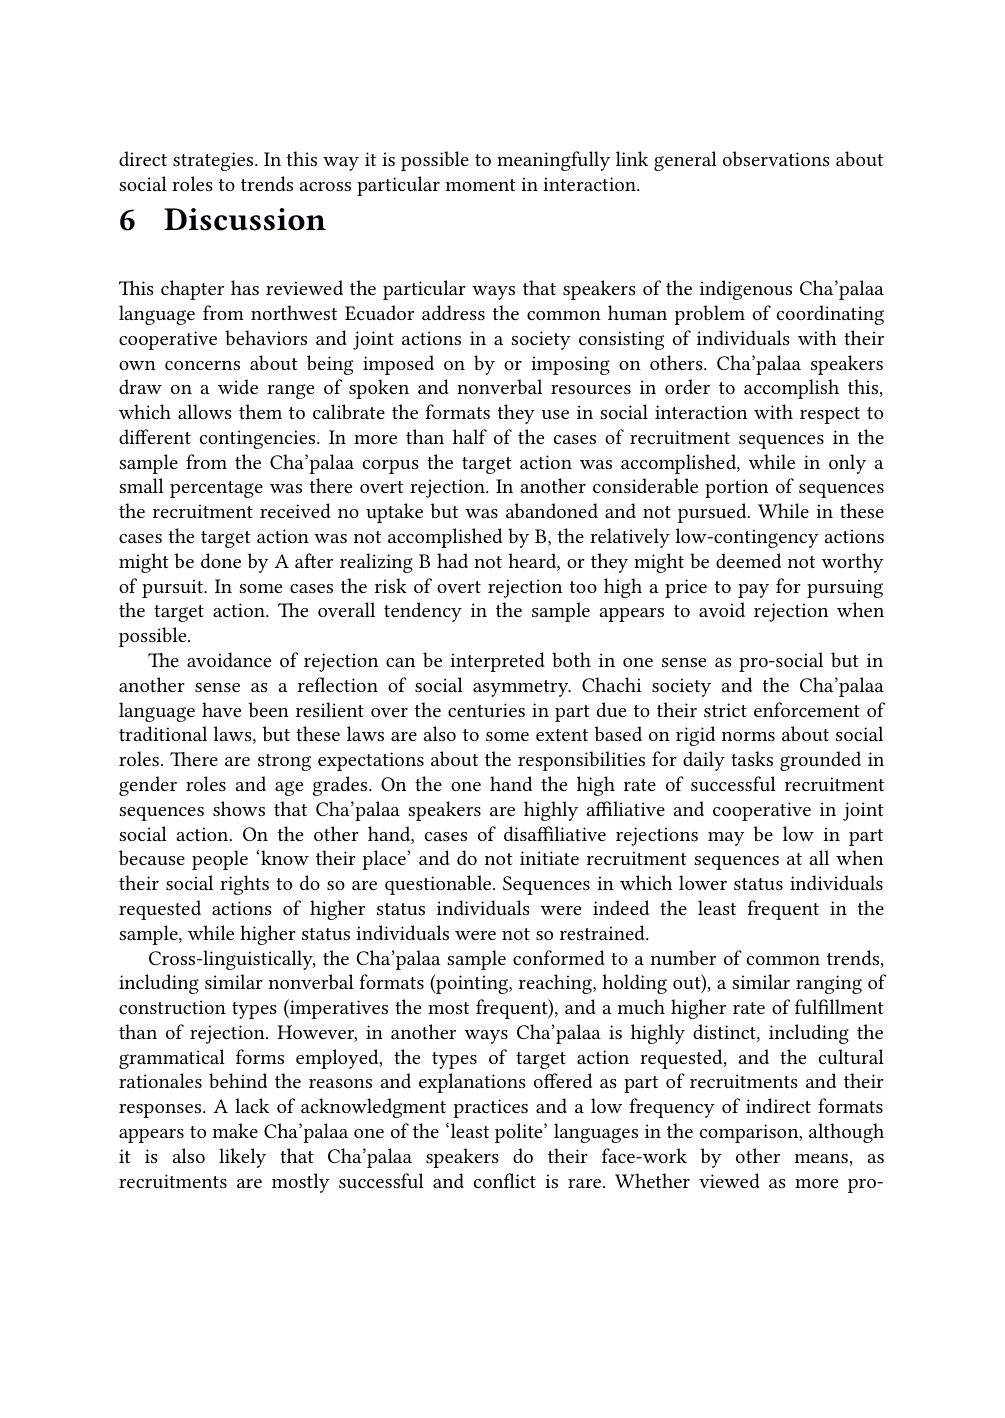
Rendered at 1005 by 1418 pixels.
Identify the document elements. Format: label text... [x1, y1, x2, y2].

subtitle Discussion [118, 197, 886, 238]
text This chapter has reviewed the particular ways that speakers of the indigenous Cha’palaa language from northwest Ecuador address the common human problem of coordinating cooperative behaviors and joint actions in a society consisting of individuals with their own concerns about being imposed on by or imposing on others. Cha’palaa speakers draw on a wide range of spoken and nonverbal resources in order to accomplish this, which allows them to calibrate the formats they use in social interaction with respect to different contingencies. In more than half of the cases of recruitment sequences in the sample from the Cha’palaa corpus the target action was accomplished, while in only a small percentage was there overt rejection. In another considerable portion of sequences the recruitment received no uptake but was abandoned and not pursued. While in these cases the target action was not accomplished by B, the relatively low-contingency actions might be done by A after realizing B had not heard, or they might be deemed not worthy of pursuit. In some cases the risk of overt rejection too high a price to pay for pursuing the target action. The overall tendency in the sample appears to avoid rejection when possible. [118, 276, 886, 648]
text Cross-linguistically, the Cha’palaa sample conformed to a number of common trends, including similar nonverbal formats (pointing, reaching, holding out), a similar ranging of construction types (imperatives the most frequent), and a much higher rate of fulfillment than of rejection. However, in another ways Cha’palaa is highly distinct, including the grammatical forms employed, the types of target action requested, and the cultural rationales behind the reasons and explanations offered as part of recruitments and their responses. A lack of acknowledgment practices and a low frequency of indirect formats appears to make Cha’palaa one of the ‘least polite’ languages in the comparison, although it is also likely that Cha’palaa speakers do their face-work by other means, as recruitments are mostly successful and conflict is rare. Whether viewed as more pro- [118, 945, 886, 1193]
text The avoidance of rejection can be interpreted both in one sense as pro-social but in another sense as a reflection of social asymmetry. Chachi society and the Cha’palaa language have been resilient over the centuries in part due to their strict enforcement of traditional laws, but these laws are also to some extent based on rigid norms about social roles. There are strong expectations about the responsibilities for daily tasks grounded in gender roles and age grades. On the one hand the high rate of successful recruitment sequences shows that Cha’palaa speakers are highly affiliative and cooperative in joint social action. On the other hand, cases of disaffiliative rejections may be low in part because people ‘know their place’ and do not initiate recruitment sequences at all when their social rights to do so are questionable. Sequences in which lower status individuals requested actions of higher status individuals were indeed the least frequent in the sample, while higher status individuals were not so restrained. [118, 648, 886, 945]
text direct strategies. In this way it is possible to meaningfully link general observations about social roles to trends across particular moment in interaction. [118, 147, 886, 197]
